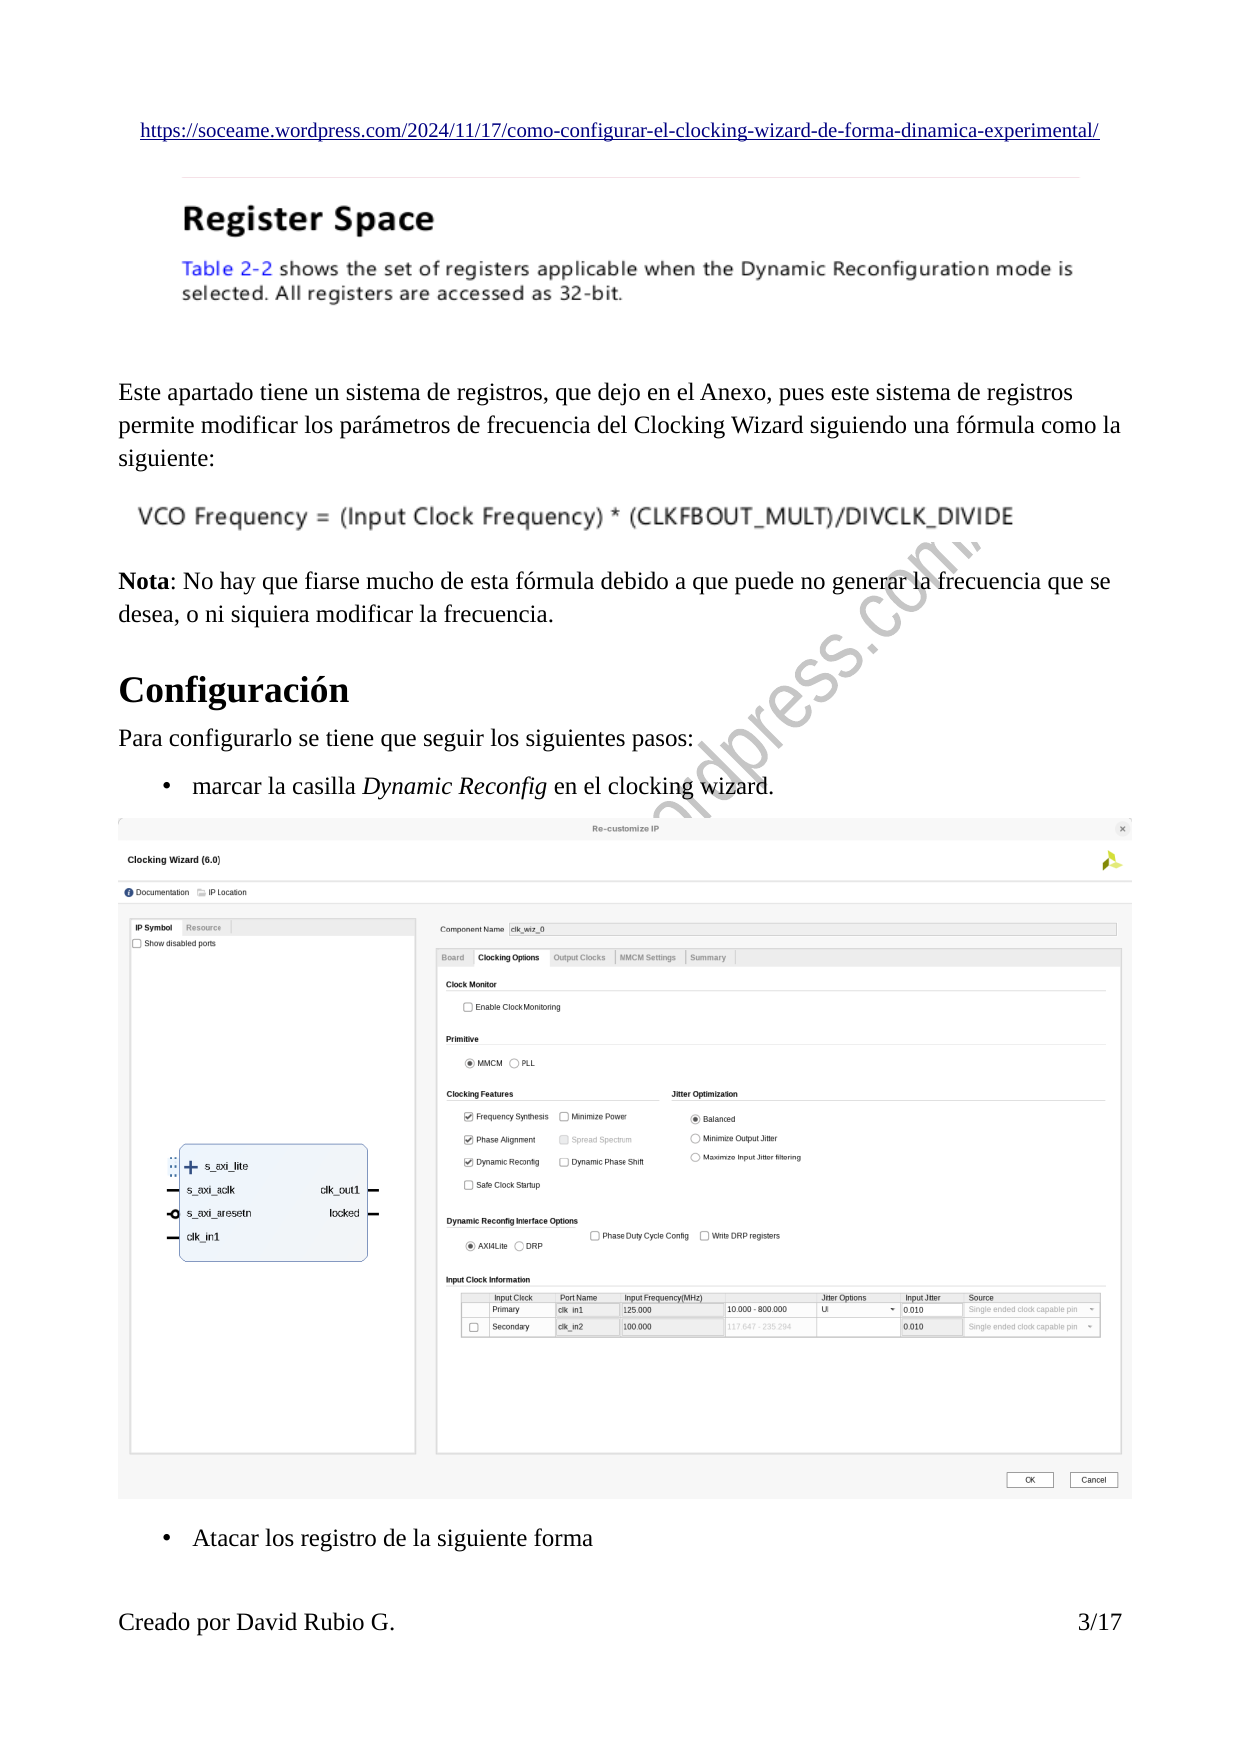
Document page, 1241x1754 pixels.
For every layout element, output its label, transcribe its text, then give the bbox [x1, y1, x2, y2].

text Nota: No hay que fiarse mucho de esta fórmula debido a que puede no generar la frecuencia que se desea, o ni siquiera modificar la frecuencia. [118, 566, 1122, 628]
subtitle Configuración [118, 668, 1122, 711]
text Para configurarlo se tiene que seguir los siguientes pasos: [118, 723, 1122, 752]
picture [118, 818, 1132, 1499]
list Atacar los registro de la siguiente forma [162, 1523, 1122, 1552]
list marcar la casilla Dynamic Reconfig en el clocking wizard. [162, 771, 716, 799]
list marcar la casilla Dynamic Reconfig en el clocking wizard. [731, 771, 1122, 799]
text Este apartado tiene un sistema de registros, que dejo en el Anexo, pues este sistema de registros permite modificar los parámetros de frecuencia del Clocking Wizard siguiendo una fórmula como la siguiente: [118, 377, 1122, 471]
picture [118, 490, 1036, 542]
picture [118, 177, 1117, 353]
